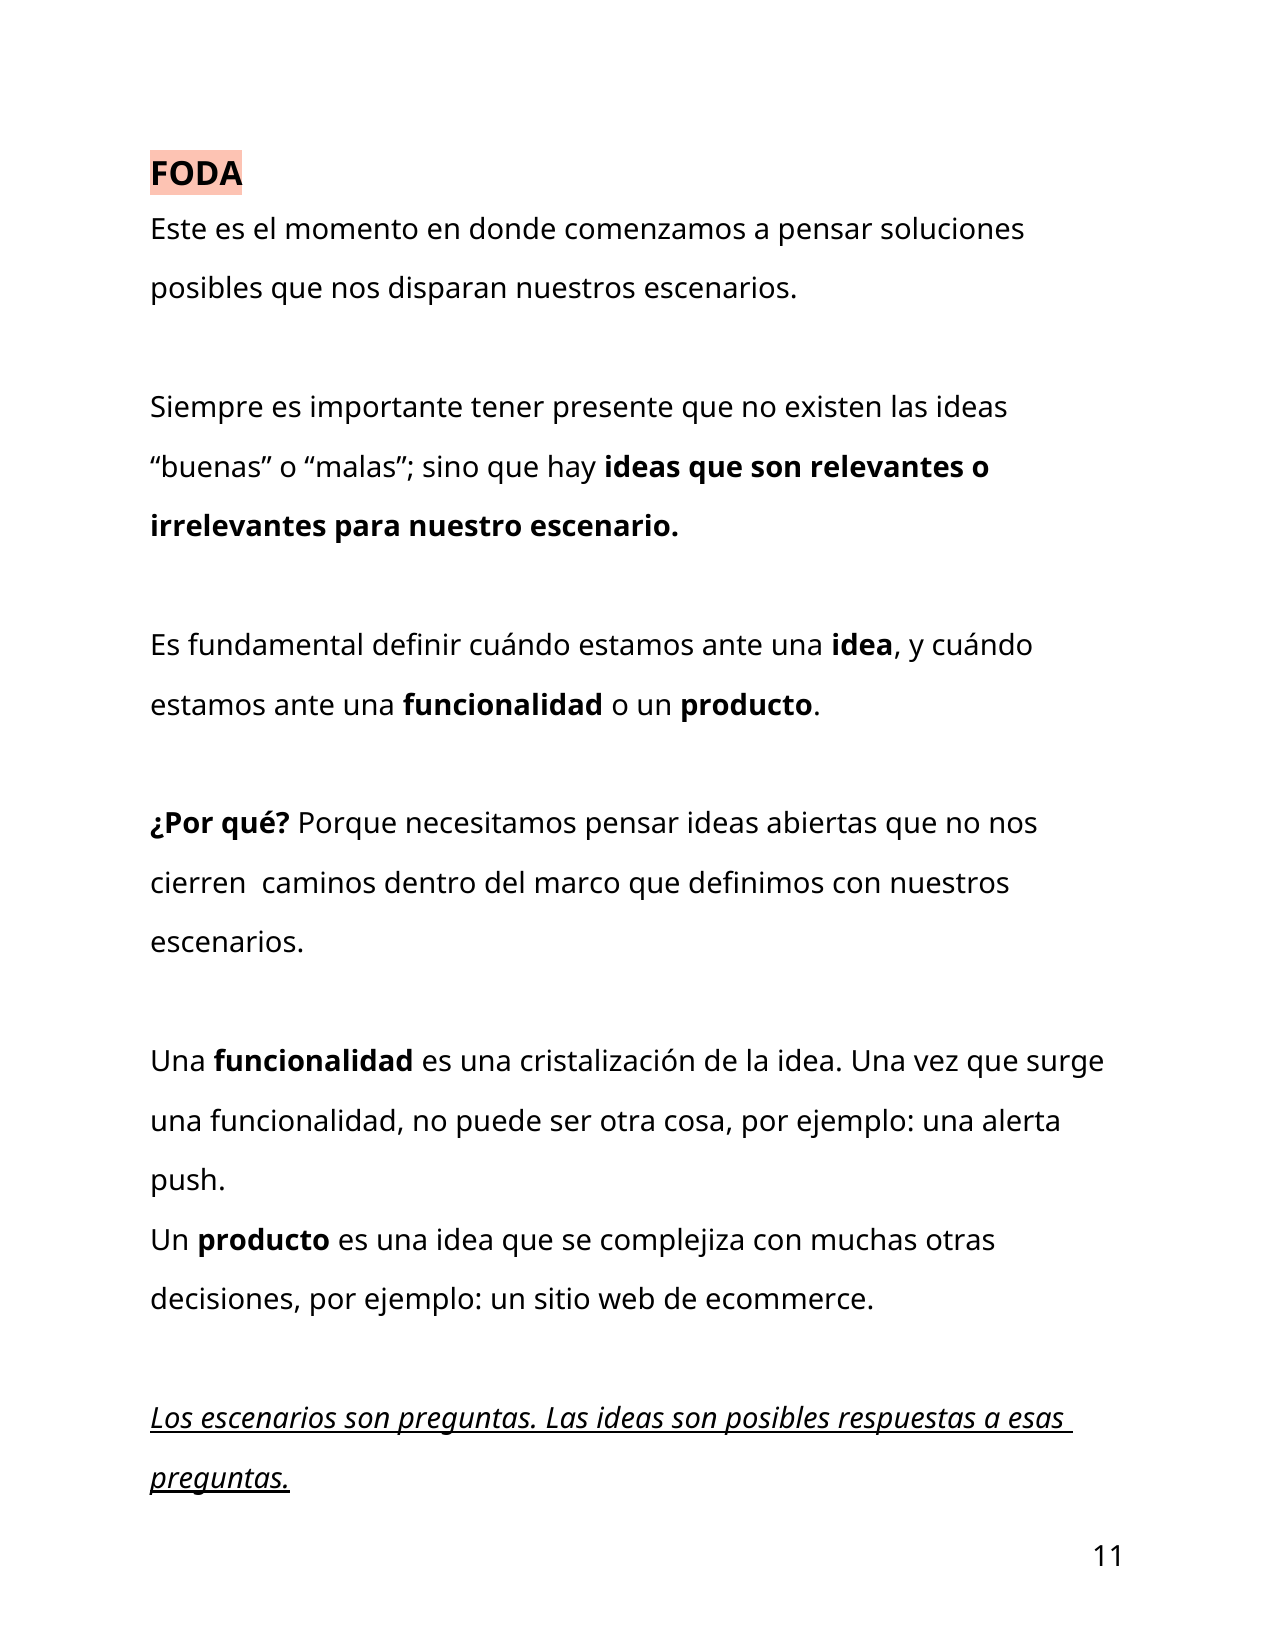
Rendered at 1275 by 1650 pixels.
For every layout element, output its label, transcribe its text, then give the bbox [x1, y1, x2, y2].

text Los escenarios son preguntas. Las ideas son posibles respuestas a esas preguntas. [150, 1397, 1125, 1497]
text Una funcionalidad es una cristalización de la idea. Una vez que surge una funcionalidad, no puede ser otra cosa, por ejemplo: una alerta push. [150, 1041, 1125, 1199]
text Siempre es importante tener presente que no existen las ideas “buenas” o “malas”; sino que hay ideas que son relevantes o irrelevantes para nuestro escenario. [150, 386, 1125, 545]
text Este es el momento en donde comenzamos a pensar soluciones posibles que nos disparan nuestros escenarios. [150, 208, 1125, 307]
text Es fundamental definir cuándo estamos ante una idea, y cuándo estamos ante una funcionalidad o un producto. [150, 624, 1125, 723]
text Un producto es una idea que se complejiza con muchas otras decisiones, por ejemplo: un sitio web de ecommerce. [150, 1219, 1125, 1318]
subtitle FODA [242, 150, 1125, 195]
text ¿Por qué? Porque necesitamos pensar ideas abiertas que no nos cierren caminos dentro del marco que definimos con nuestros escenarios. [150, 803, 1125, 961]
